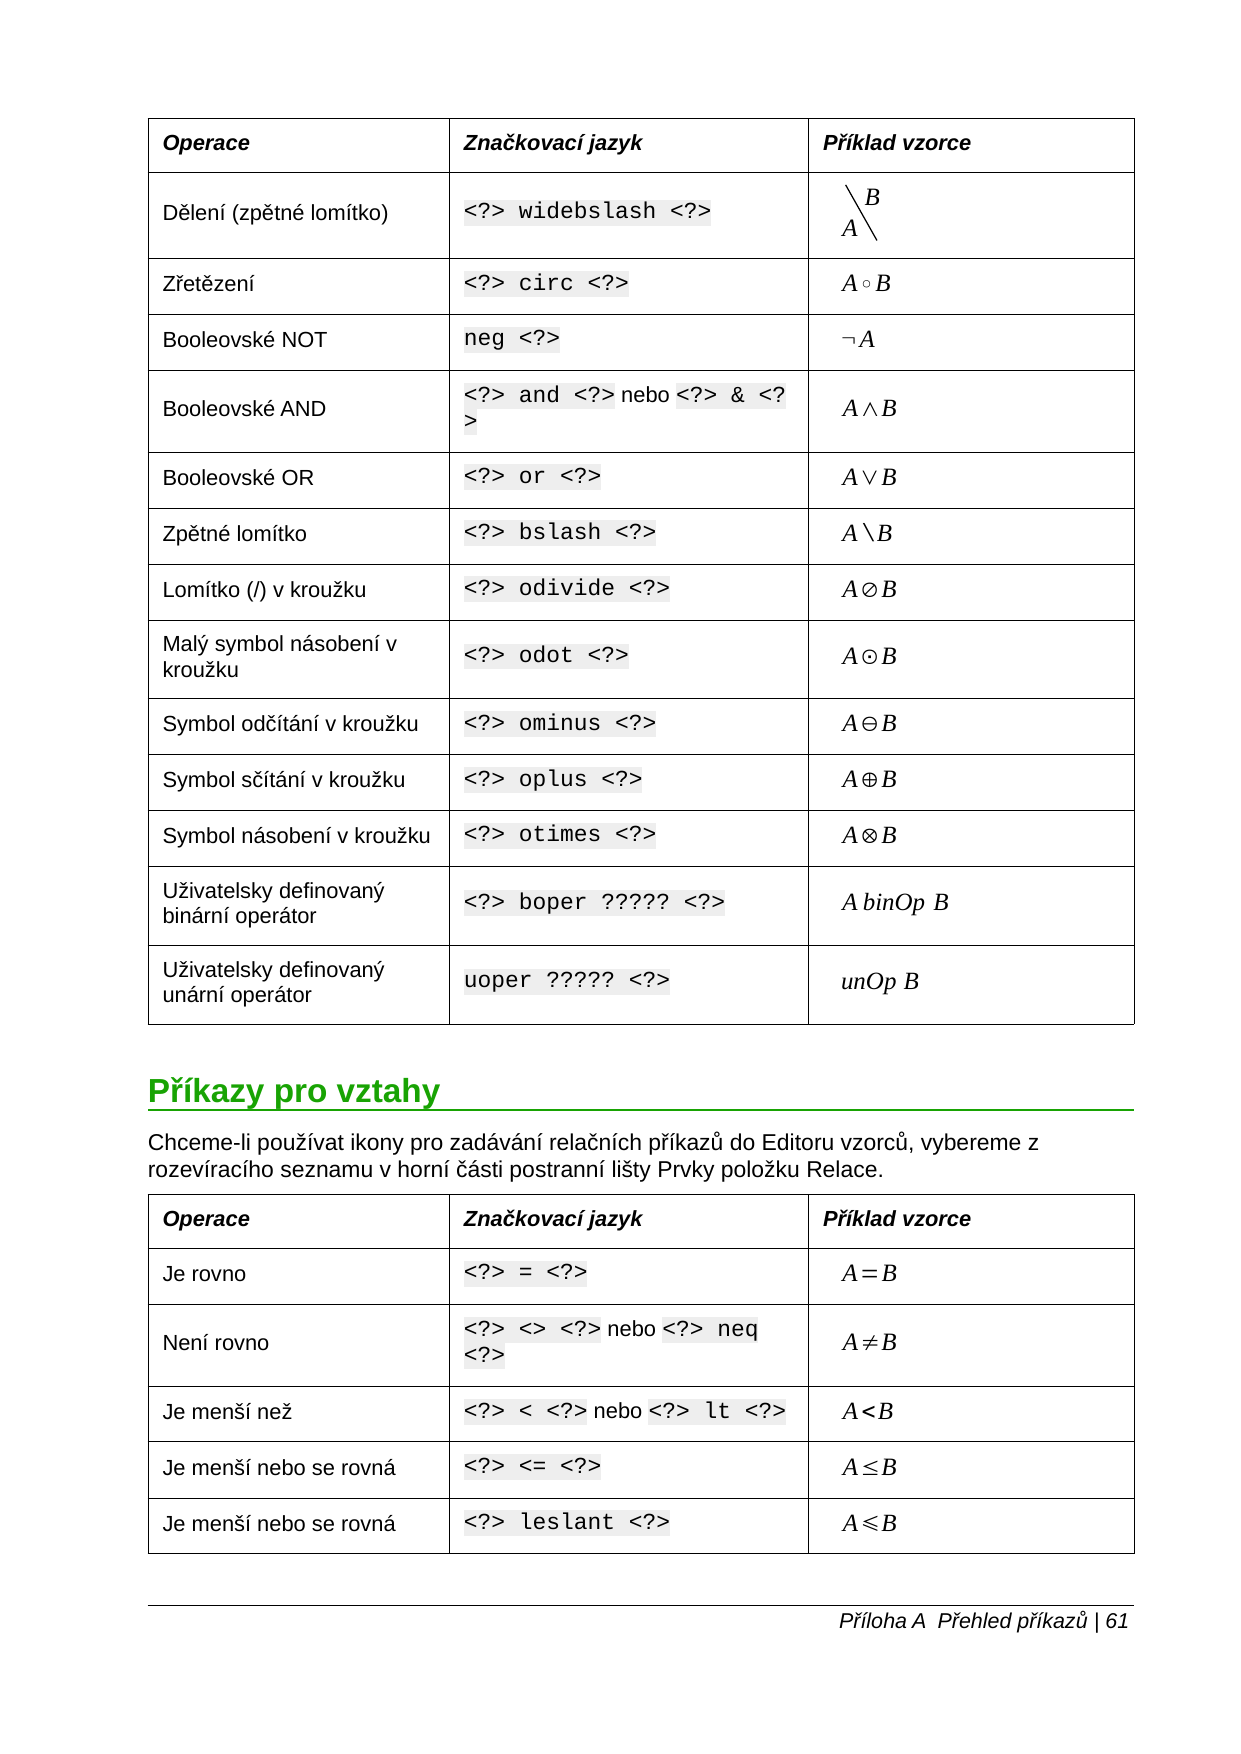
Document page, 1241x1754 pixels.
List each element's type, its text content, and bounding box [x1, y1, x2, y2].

table_cell Je rovno [149, 1249, 449, 1304]
table_cell Booleovské AND [149, 371, 449, 452]
table_cell Dělení (zpětné lomítko) [149, 173, 449, 258]
table_cell [809, 565, 1134, 619]
table_cell Symbol násobení v kroužku [149, 811, 449, 866]
table_cell [809, 453, 1134, 508]
table_cell <?> and <?> nebo <?> & <?> [450, 371, 808, 452]
table_cell neg <?> [450, 315, 808, 370]
table_cell Je menší než [149, 1387, 449, 1441]
table_header Příklad vzorce [809, 1195, 1134, 1248]
table_cell <?> oplus <?> [450, 755, 808, 810]
table_cell [809, 371, 1134, 452]
table_cell Je menší nebo se rovná [149, 1499, 449, 1553]
table_cell [809, 621, 1134, 698]
table_cell <?> <= <?> [450, 1442, 808, 1497]
table_cell Zpětné lomítko [149, 509, 449, 563]
table_cell <?> circ <?> [450, 259, 808, 314]
subtitle Příkazy pro vztahy [148, 1071, 1134, 1109]
table_cell <?> odivide <?> [450, 565, 808, 619]
table_header Značkovací jazyk [450, 1195, 808, 1248]
table_cell <?> leslant <?> [450, 1499, 808, 1553]
table_cell [809, 1499, 1134, 1553]
table_cell <?> otimes <?> [450, 811, 808, 866]
table_cell Lomítko (/) v kroužku [149, 565, 449, 619]
table_cell Symbol sčítání v kroužku [149, 755, 449, 810]
table_cell <?> ominus <?> [450, 699, 808, 754]
table_header Operace [149, 119, 449, 172]
table_cell <?> bslash <?> [450, 509, 808, 563]
table_cell <?> or <?> [450, 453, 808, 508]
table_cell [809, 867, 1134, 945]
table_cell <?> < <?> nebo <?> lt <?> [450, 1387, 808, 1441]
table_header Značkovací jazyk [450, 119, 808, 172]
table_cell Není rovno [149, 1305, 449, 1386]
table_cell [809, 1442, 1134, 1497]
table_cell [809, 699, 1134, 754]
table_cell Booleovské OR [149, 453, 449, 508]
table_cell Zřetězení [149, 259, 449, 314]
table_cell [809, 755, 1134, 810]
table_cell [809, 1249, 1134, 1304]
table_cell <?> = <?> [450, 1249, 808, 1304]
table_cell [809, 946, 1134, 1023]
table_cell Symbol odčítání v kroužku [149, 699, 449, 754]
table_cell [809, 173, 1134, 258]
table_cell Booleovské NOT [149, 315, 449, 370]
table_cell Je menší nebo se rovná [149, 1442, 449, 1497]
table_cell [809, 1387, 1134, 1441]
table_cell Uživatelsky definovaný unární operátor [149, 946, 449, 1023]
table_cell [809, 509, 1134, 563]
table_header Příklad vzorce [809, 119, 1134, 172]
table_cell [809, 1305, 1134, 1386]
table_cell [809, 811, 1134, 866]
text Chceme-li používat ikony pro zadávání relačních příkazů do Editoru vzorců, vybereme z rozevíracího seznamu v horní části postranní lišty Prvky položku Relace. [148, 1129, 1134, 1182]
table_cell <?> odot <?> [450, 621, 808, 698]
table_cell <?> widebslash <?> [450, 173, 808, 258]
table_cell Uživatelsky definovaný binární operátor [149, 867, 449, 945]
table_cell [809, 259, 1134, 314]
table_cell uoper ????? <?> [450, 946, 808, 1023]
table_cell <?> <> <?> nebo <?> neq <?> [450, 1305, 808, 1386]
table_cell <?> boper ????? <?> [450, 867, 808, 945]
table_header Operace [149, 1195, 449, 1248]
table_cell [809, 315, 1134, 370]
table_cell Malý symbol násobení v kroužku [149, 621, 449, 698]
